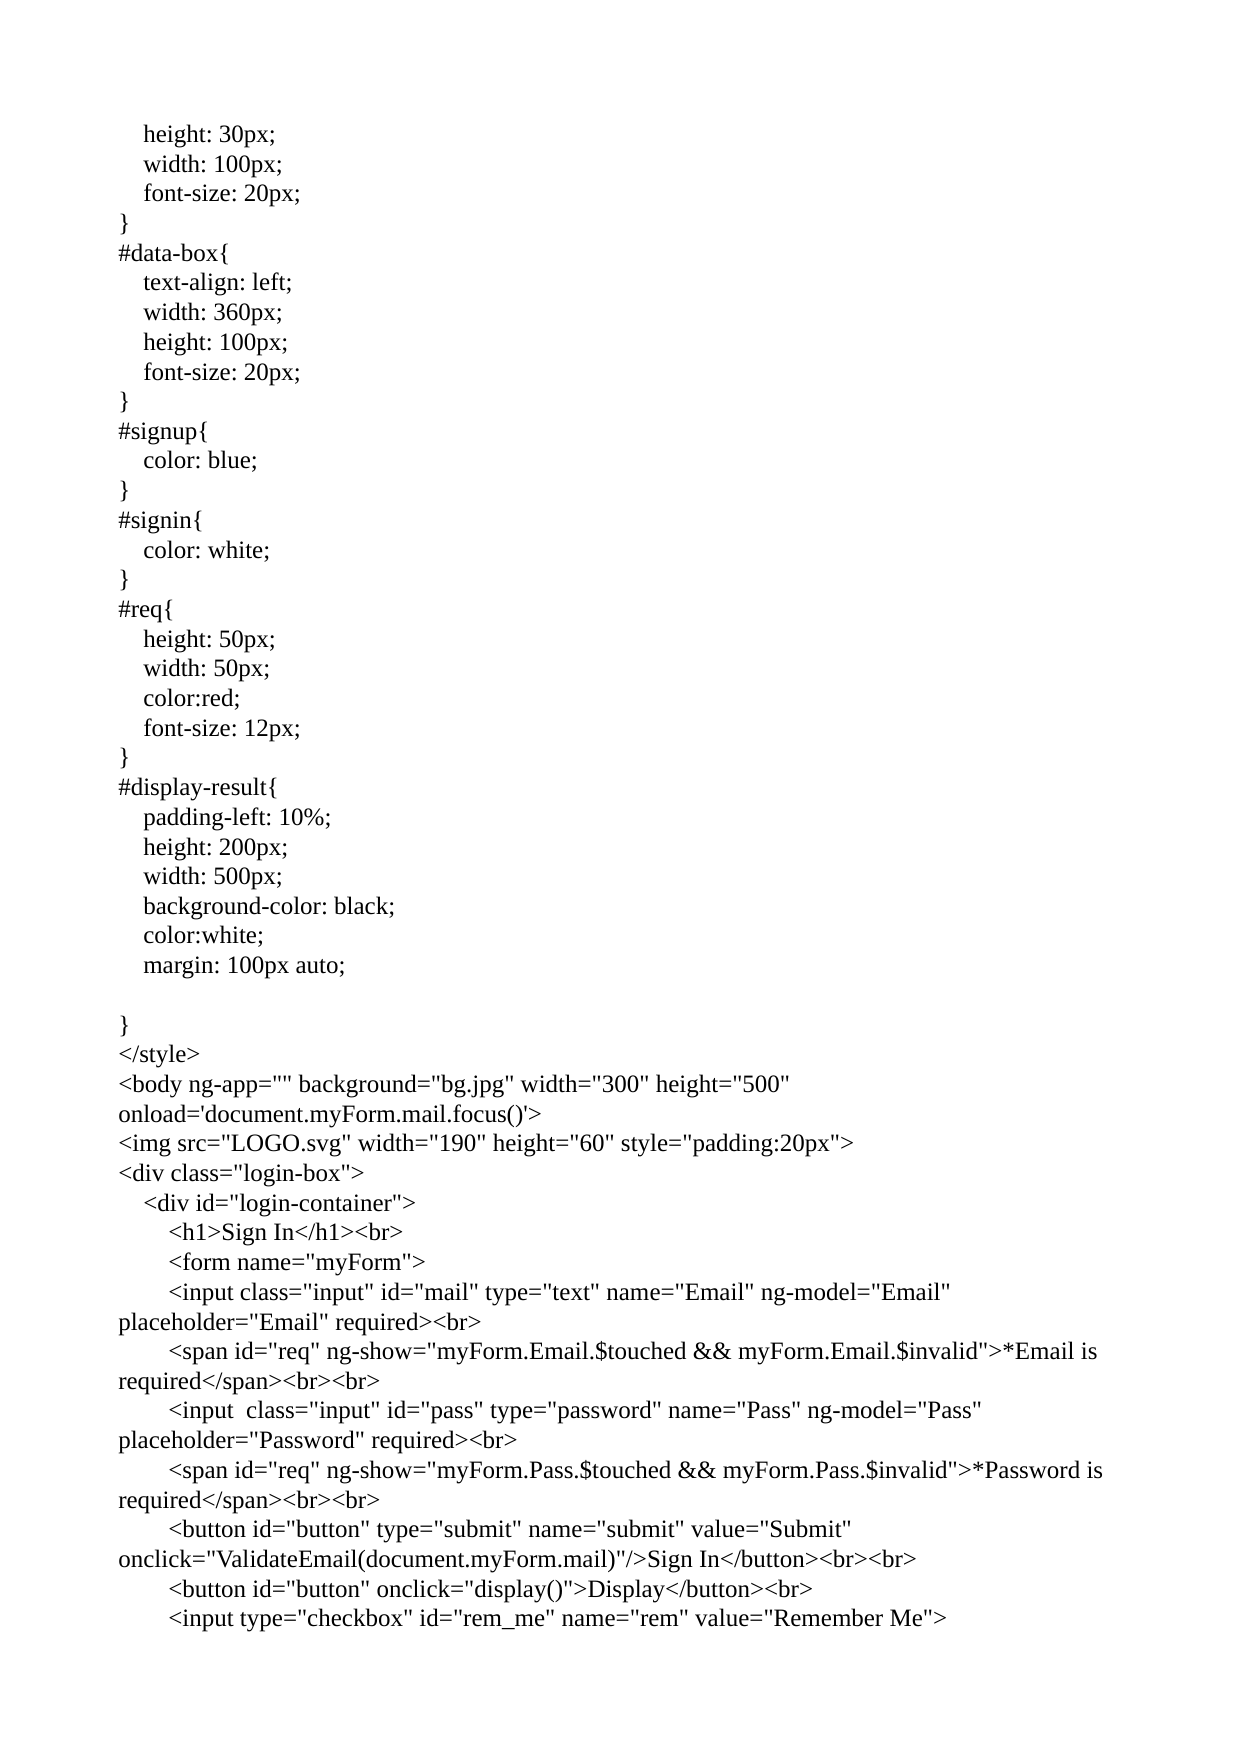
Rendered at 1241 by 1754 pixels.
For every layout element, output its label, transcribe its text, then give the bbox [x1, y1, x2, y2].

text width: 360px; [118, 296, 1122, 326]
text } [118, 207, 1122, 237]
text width: 100px; [118, 148, 1122, 177]
text <span id="req" ng-show="myForm.Pass.$touched && myForm.Pass.$invalid">*Password is required</span><br><br> [118, 1454, 1122, 1513]
text <h1>Sign In</h1><br> [118, 1217, 1122, 1246]
text font-size: 20px; [118, 177, 1122, 207]
text <div id="login-container"> [118, 1187, 1122, 1217]
text </style> [118, 1038, 1122, 1068]
text <span id="req" ng-show="myForm.Email.$touched && myForm.Email.$invalid">*Email is required</span><br><br> [118, 1335, 1122, 1395]
text text-align: left; [118, 267, 1122, 296]
text color:white; [118, 920, 1122, 949]
text <button id="button" type="submit" name="submit" value="Submit" onclick="ValidateEmail(document.myForm.mail)"/>Sign In</button><br><br> [118, 1513, 1122, 1573]
text width: 500px; [118, 860, 1122, 890]
text <input class="input" id="pass" type="password" name="Pass" ng-model="Pass" placeholder="Password" required><br> [118, 1395, 1122, 1454]
text height: 50px; [118, 623, 1122, 652]
text <div class="login-box"> [118, 1157, 1122, 1187]
text } [118, 563, 1122, 593]
text #data-box{ [118, 237, 1122, 267]
text color:red; [118, 682, 1122, 712]
text <input type="checkbox" id="rem_me" name="rem" value="Remember Me"> [118, 1602, 1122, 1632]
text <button id="button" onclick="display()">Display</button><br> [118, 1573, 1122, 1602]
text height: 30px; [118, 118, 1122, 148]
text color: white; [118, 534, 1122, 563]
text color: blue; [118, 445, 1122, 474]
text } [118, 474, 1122, 504]
text #req{ [118, 593, 1122, 623]
text } [118, 1009, 1122, 1038]
text <form name="myForm"> [118, 1246, 1122, 1276]
text } [118, 742, 1122, 771]
text height: 100px; [118, 326, 1122, 356]
text } [118, 385, 1122, 415]
text #signup{ [118, 415, 1122, 445]
text height: 200px; [118, 831, 1122, 860]
text <input class="input" id="mail" type="text" name="Email" ng-model="Email" placeholder="Email" required><br> [118, 1276, 1122, 1335]
text #signin{ [118, 504, 1122, 534]
text font-size: 12px; [118, 712, 1122, 742]
text background-color: black; [118, 890, 1122, 920]
text font-size: 20px; [118, 356, 1122, 385]
text margin: 100px auto; [118, 949, 1122, 979]
text <body ng-app="" background="bg.jpg" width="300" height="500" onload='document.myForm.mail.focus()'> [118, 1068, 1122, 1127]
text width: 50px; [118, 652, 1122, 682]
text <img src="LOGO.svg" width="190" height="60" style="padding:20px"> [118, 1127, 1122, 1157]
text #display-result{ [118, 771, 1122, 801]
text padding-left: 10%; [118, 801, 1122, 831]
